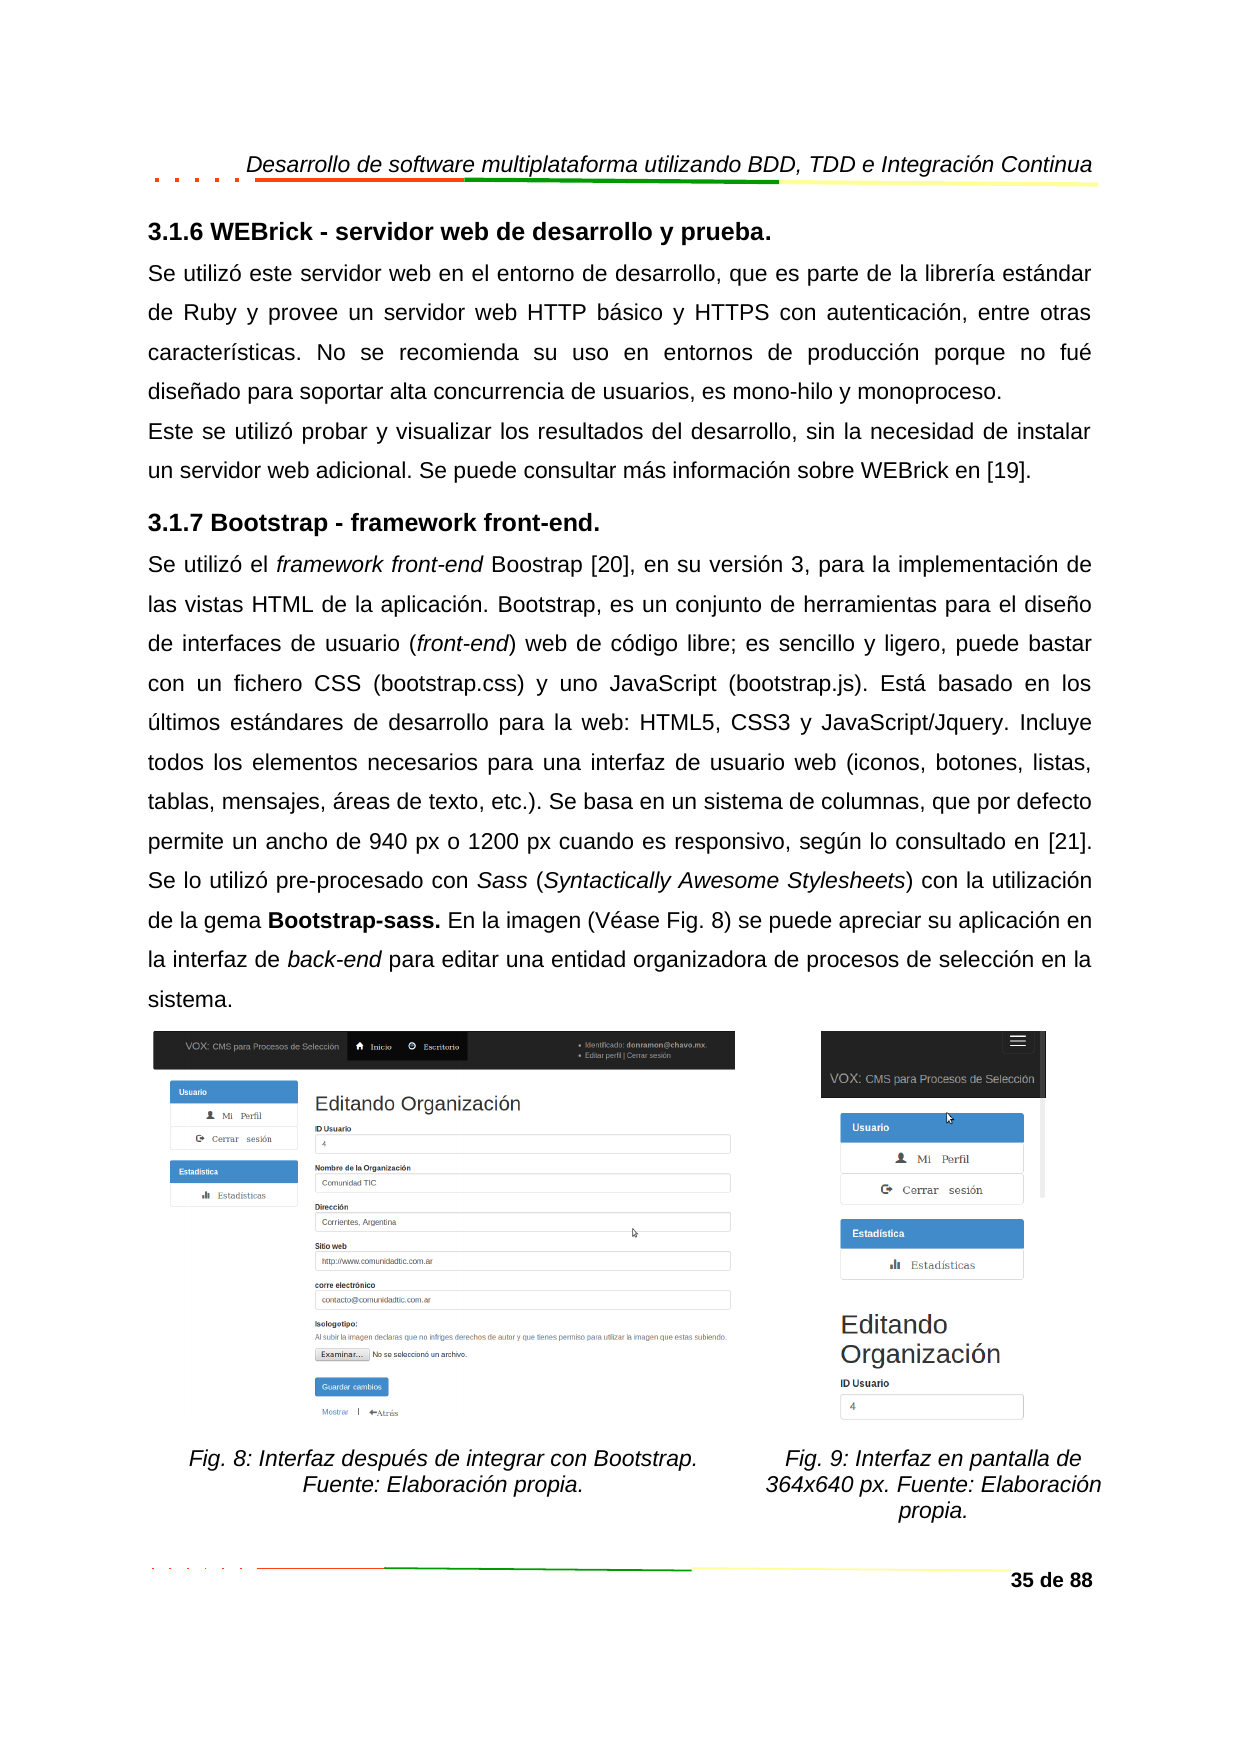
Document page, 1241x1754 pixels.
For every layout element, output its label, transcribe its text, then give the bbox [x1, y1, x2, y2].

list 3.1.6 WEBrick - servidor web de desarrollo y prueba. [148, 217, 1093, 245]
table_cell Fig. 9: Interfaz en pantalla de 364x640 px. Fuente: Elaboración propia. [739, 1426, 1128, 1542]
picture [153, 1031, 735, 1421]
table_cell Fig. 8: Interfaz después de integrar con Bootstrap. Fuente: Elaboración propia. [148, 1426, 739, 1542]
text Este se utilizó probar y visualizar los resultados del desarrollo, sin la necesidad de instalar un servidor web adicional. Se puede consultar más información sobre WEBrick en [19]. [148, 418, 1093, 483]
picture [821, 1031, 1046, 1421]
text Se utilizó este servidor web en el entorno de desarrollo, que es parte de la librería estándar de Ruby y provee un servidor web HTTP básico y HTTPS con autenticación, entre otras características. No se recomienda su uso en entornos de producción porque no fué diseñado para soportar alta concurrencia de usuarios, es mono-hilo y monoproceso. [148, 260, 1093, 404]
table_header [739, 1025, 1128, 1426]
table_header [148, 1025, 739, 1426]
list 3.1.7 Bootstrap - framework front-end. [148, 508, 1093, 537]
text Se utilizó el framework front-end Boostrap [20], en su versión 3, para la implementación de las vistas HTML de la aplicación. Bootstrap, es un conjunto de herramientas para el diseño de interfaces de usuario (front-end) web de código libre; es sencillo y ligero, puede bastar con un fichero CSS (bootstrap.css) y uno JavaScript (bootstrap.js). Está basado en los últimos estándares de desarrollo para la web: HTML5, CSS3 y JavaScript/Jquery. Incluye todos los elementos necesarios para una interfaz de usuario web (iconos, botones, listas, tablas, mensajes, áreas de texto, etc.). Se basa en un sistema de columnas, que por defecto permite un ancho de 940 px o 1200 px cuando es responsivo, según lo consultado en [21]. Se lo utilizó pre-procesado con Sass (Syntactically Awesome Stylesheets) con la utilización de la gema Bootstrap-sass. En la imagen (Véase Fig. 8) se puede apreciar su aplicación en la interfaz de back-end para editar una entidad organizadora de procesos de selección en la sistema. [148, 551, 1093, 1012]
